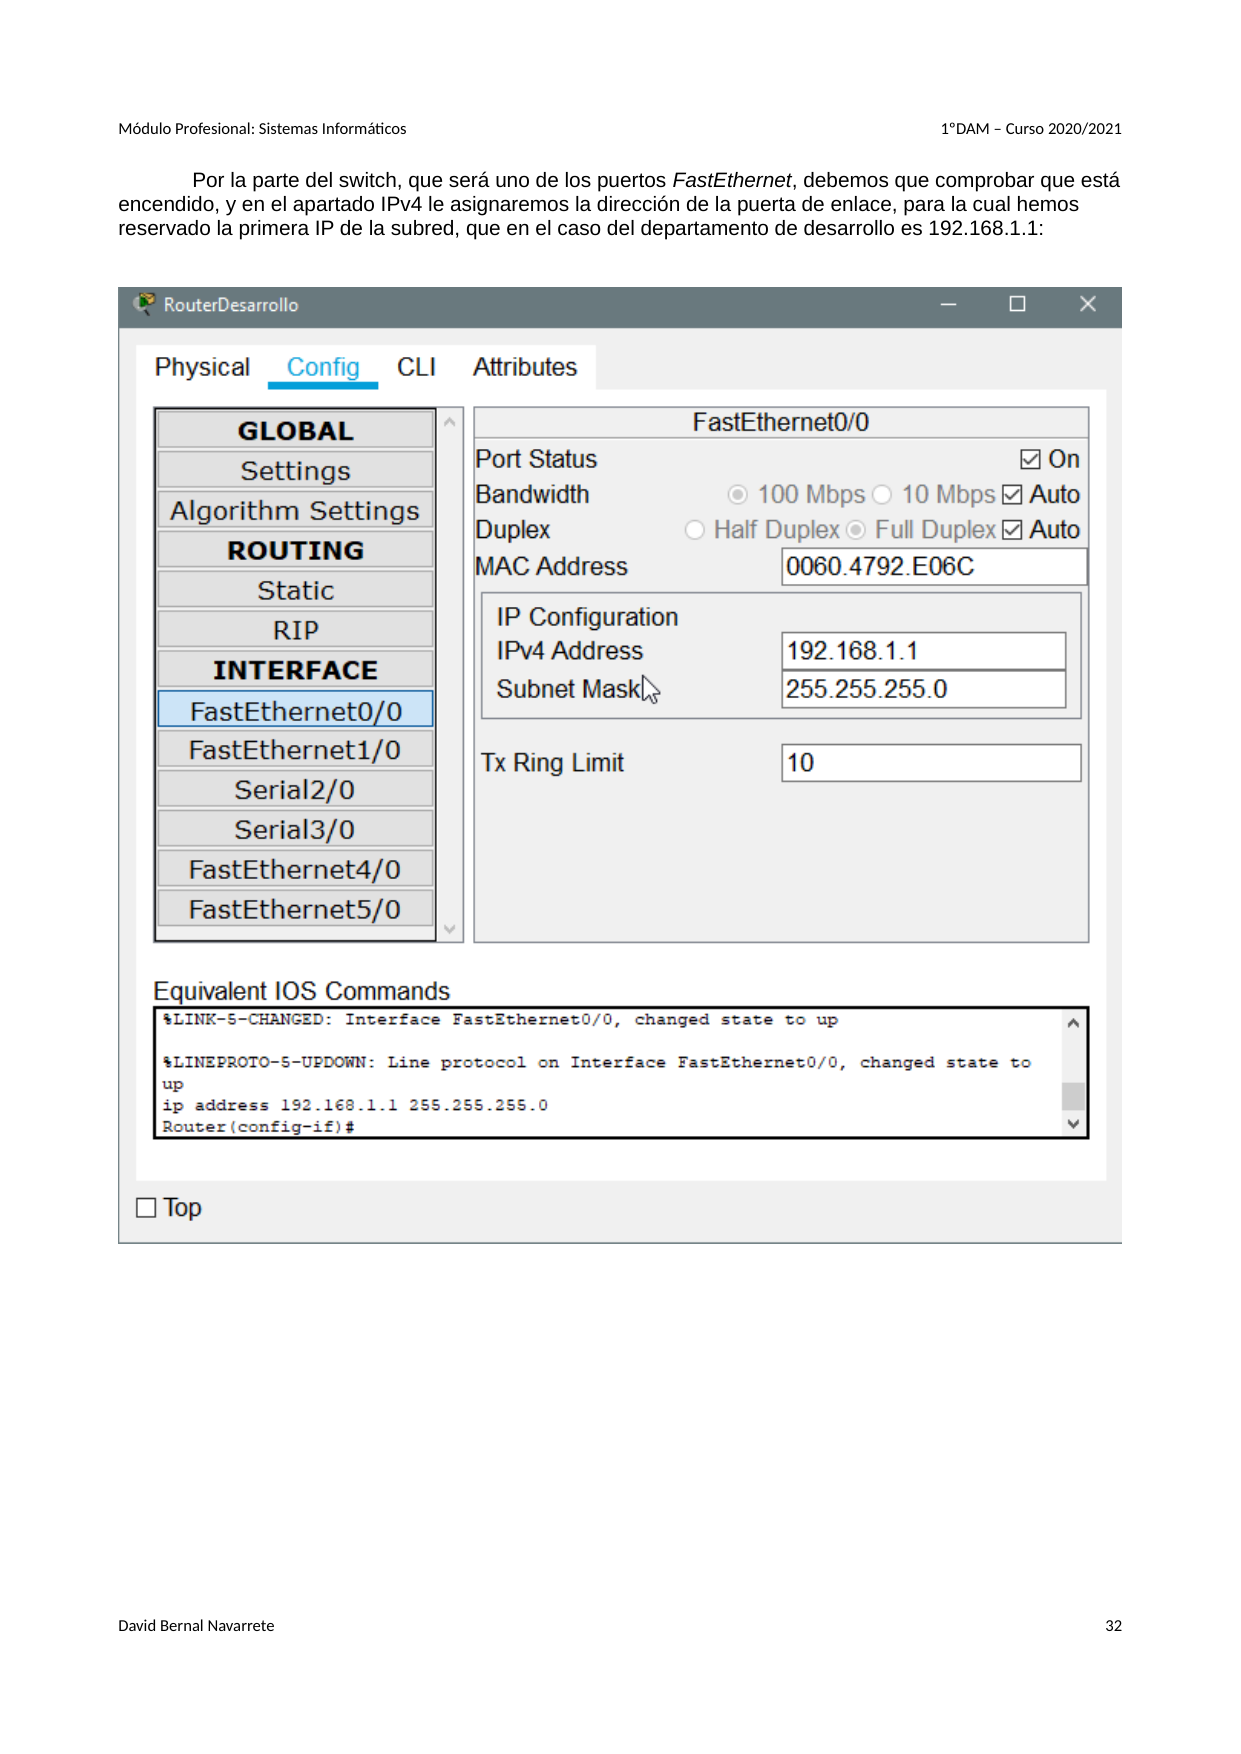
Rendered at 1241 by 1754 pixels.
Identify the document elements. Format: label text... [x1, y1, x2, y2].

text Por la parte del switch, que será uno de los puertos FastEthernet, debemos que comprobar que está encendido, y en el apartado IPv4 le asignaremos la dirección de la puerta de enlace, para la cual hemos reservado la primera IP de la subred, que en el caso del departamento de desarrollo es 192.168.1.1: [118, 168, 1122, 240]
picture [118, 287, 1122, 1244]
